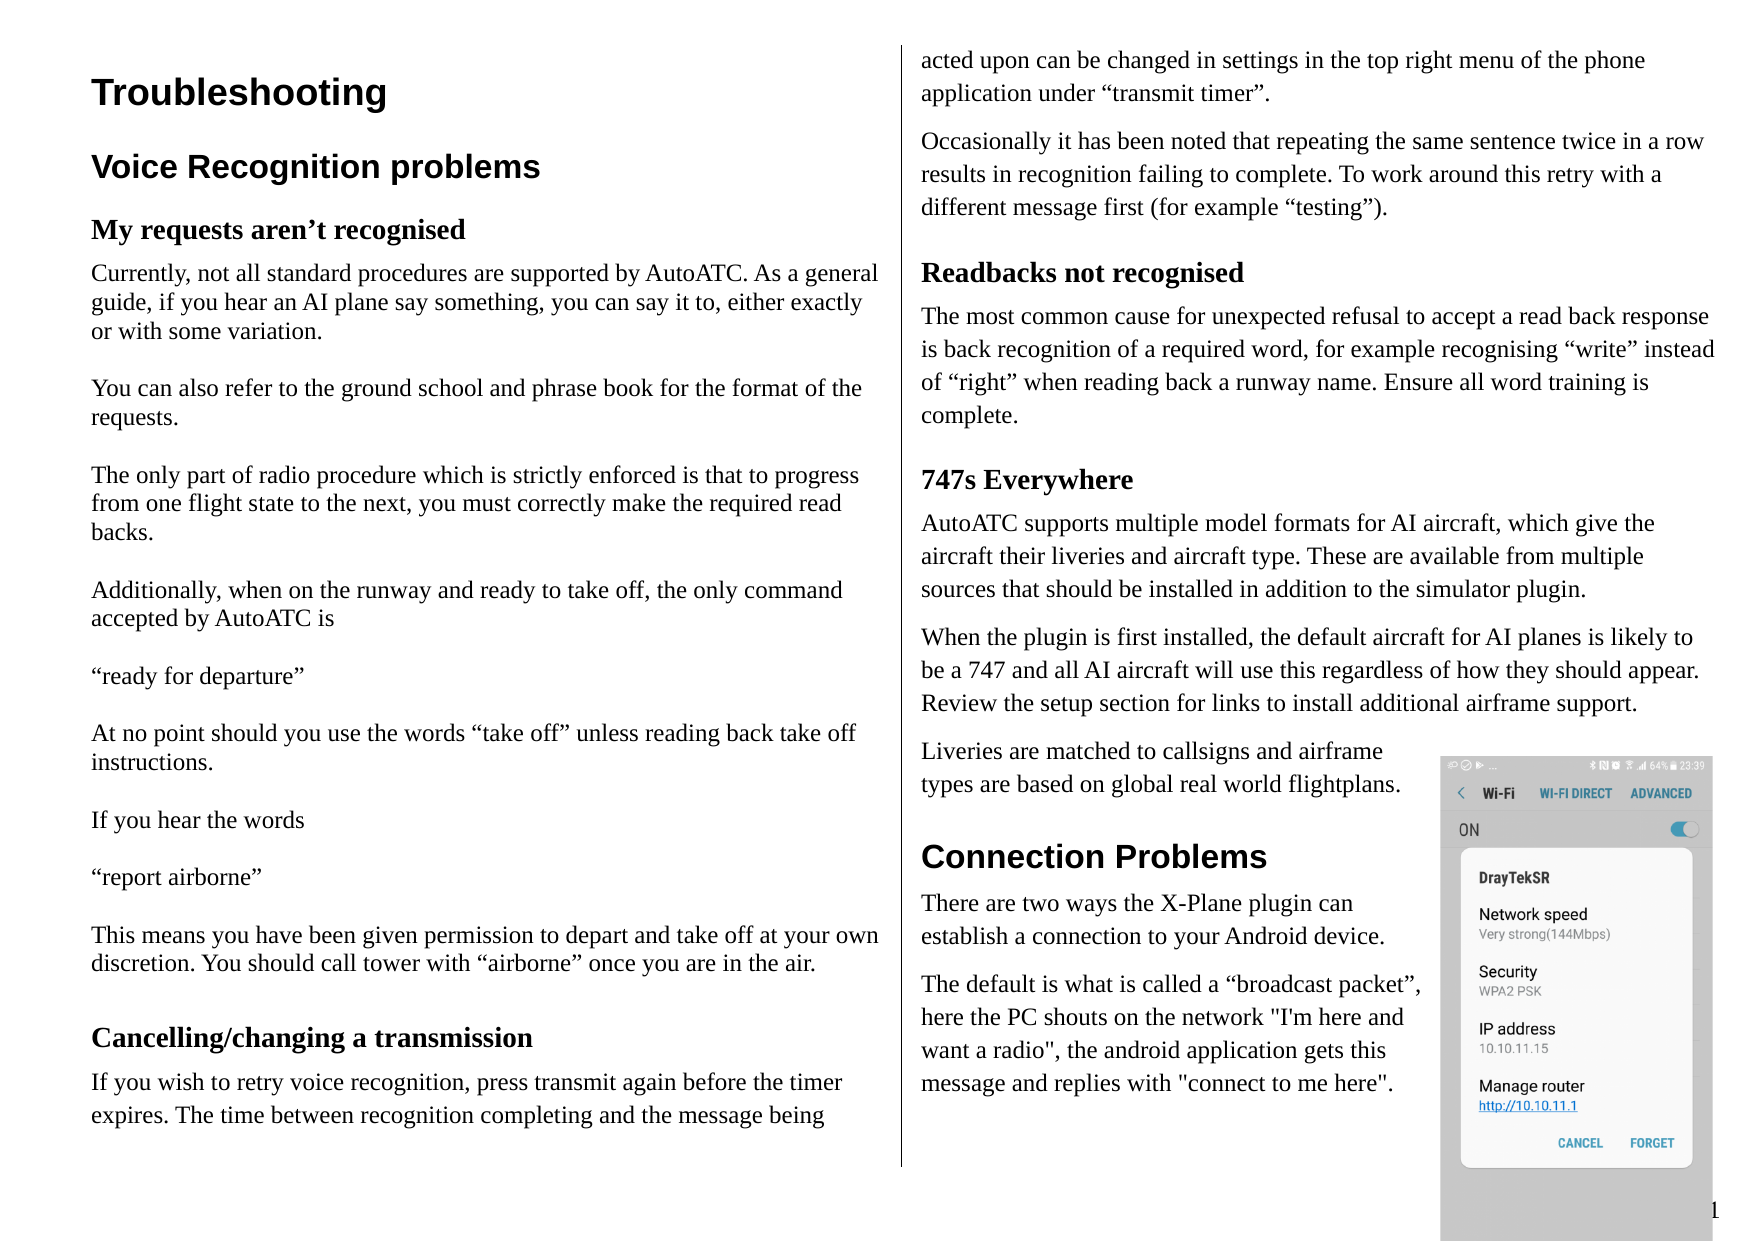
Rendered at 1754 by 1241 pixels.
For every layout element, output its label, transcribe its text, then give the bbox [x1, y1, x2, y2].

text The most common cause for unexpected refusal to accept a read back response is back recognition of a required word, for example recognising “write” instead of “right” when reading back a runway name. Ensure all word training is complete. [921, 301, 1720, 428]
text “report airborne” [91, 862, 881, 891]
subtitle My requests aren’t recognised [91, 212, 881, 246]
subtitle 747s Everywhere [921, 462, 1720, 496]
text When the plugin is first installed, the default aircraft for AI planes is likely to be a 747 and all AI aircraft will use this regardless of how they should appear. Review the setup section for links to install additional airframe support. [921, 622, 1720, 717]
subtitle Voice Recognition problems [91, 147, 898, 186]
picture [1440, 756, 1713, 1241]
text Liveries are matched to callsigns and airframe types are based on global real world flightplans. [921, 736, 1720, 798]
text Currently, not all standard procedures are supported by AutoATC. As a general guide, if you hear an AI plane say something, you can say it to, either exactly or with some variation. [91, 258, 881, 345]
text This means you have been given permission to depart and take off at your own discretion. You should call tower with “airborne” once you are in the air. [91, 920, 881, 977]
text The only part of radio procedure which is strictly enforced is that to progress from one flight state to the next, you must correctly make the required read backs. [91, 460, 881, 546]
text There are two ways the X-Plane plugin can establish a connection to your Android device. [921, 888, 1440, 950]
text The default is what is called a “broadcast packet”, here the PC shouts on the network "I'm here and want a radio", the android application gets this message and replies with "connect to me here". [921, 969, 1440, 1097]
text acted upon can be changed in settings in the top right menu of the phone application under “transmit timer”. [921, 45, 1720, 107]
text AutoATC supports multiple model formats for AI aircraft, which give the aircraft their liveries and aircraft type. These are available from multiple sources that should be installed in addition to the simulator plugin. [921, 508, 1720, 603]
text If you wish to retry voice recognition, press transmit again before the timer expires. The time between recognition completing and the message being [91, 1067, 881, 1128]
subtitle [1713, 837, 1738, 876]
text If you hear the words [91, 805, 881, 833]
subtitle Connection Problems [921, 837, 1440, 876]
subtitle Troubleshooting [91, 70, 898, 114]
text At no point should you use the words “take off” unless reading back take off instructions. [91, 718, 881, 776]
subtitle Cancelling/changing a transmission [91, 1021, 881, 1054]
text Occasionally it has been noted that repeating the same sentence twice in a row results in recognition failing to complete. To work around this retry with a different message first (for example “testing”). [921, 126, 1720, 221]
text “ready for departure” [91, 661, 881, 690]
text Additionally, when on the runway and ready to take off, the only command accepted by AutoATC is [91, 575, 881, 632]
subtitle Readbacks not recognised [921, 255, 1720, 288]
text You can also refer to the ground school and phrase book for the format of the requests. [91, 373, 881, 431]
